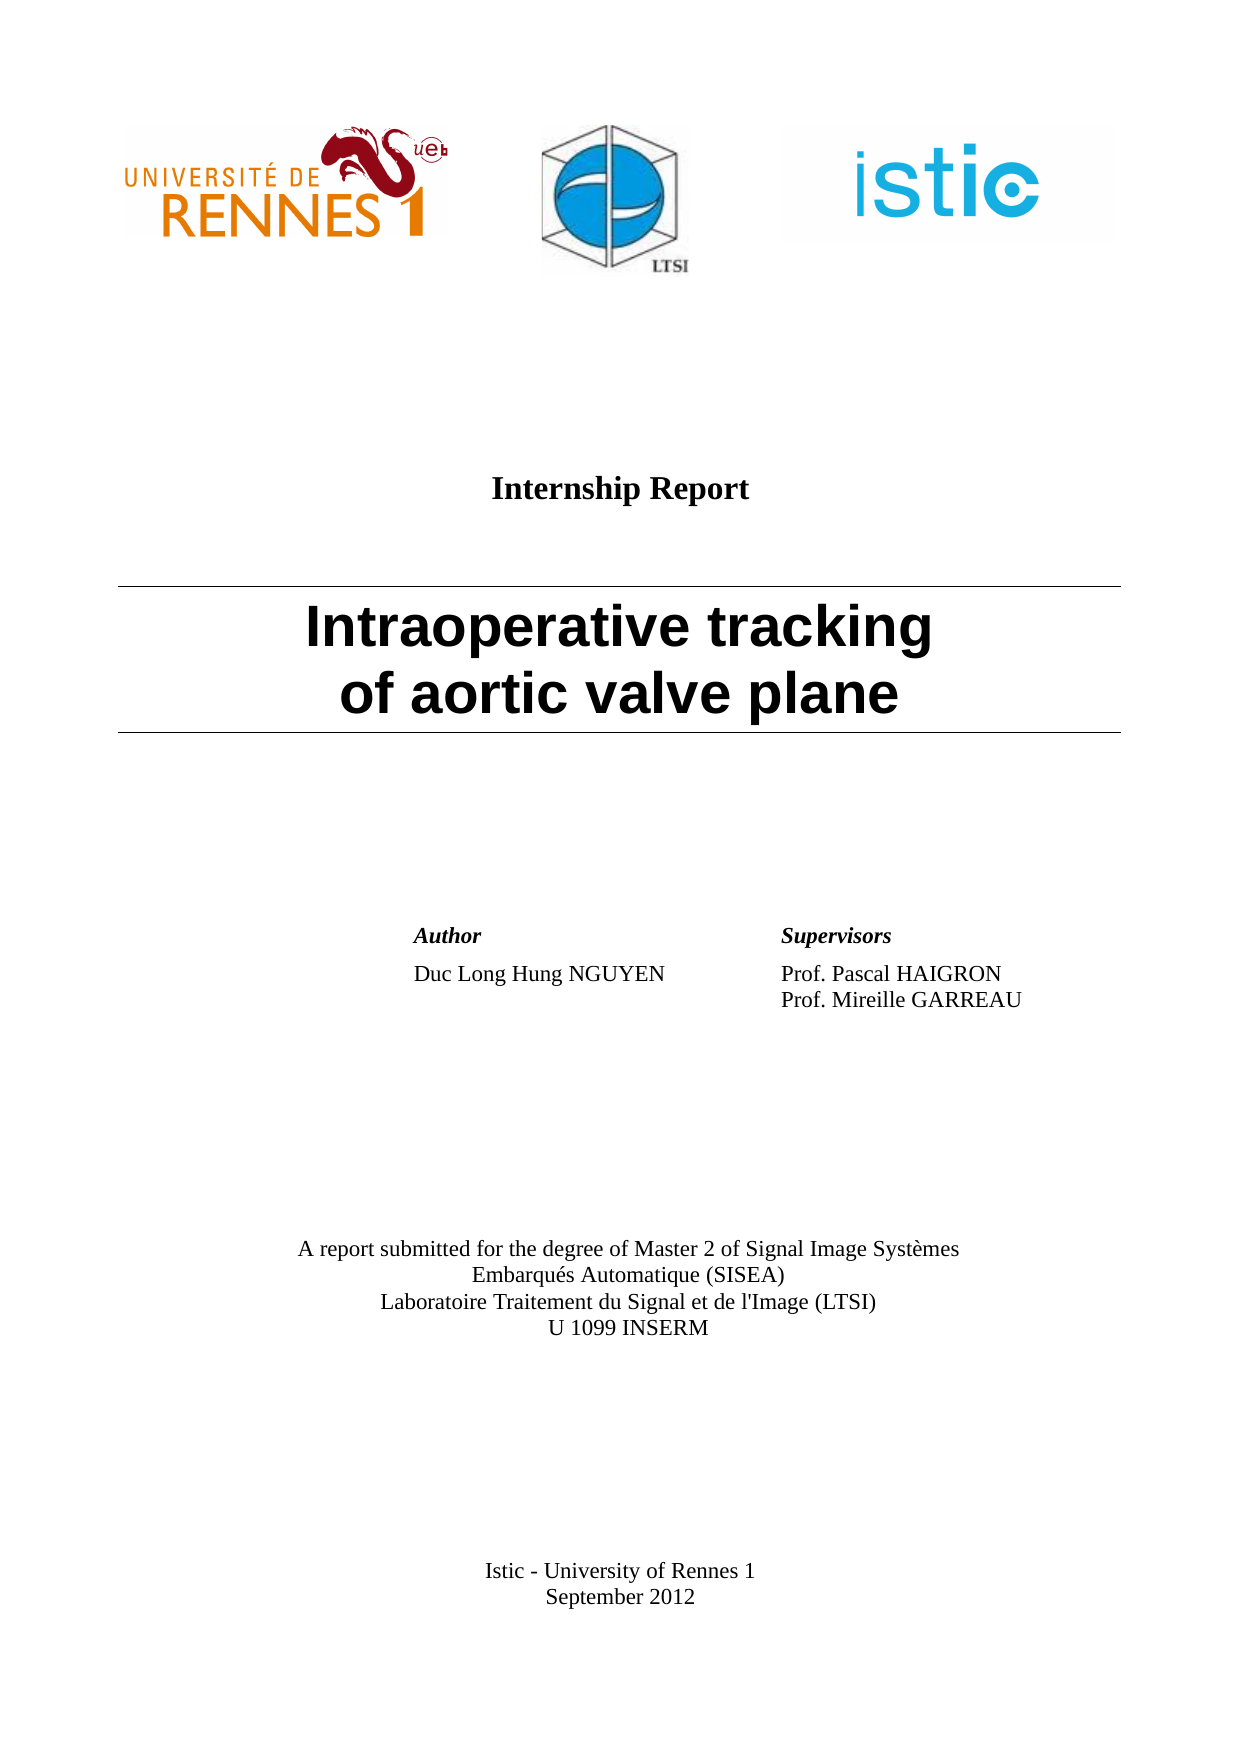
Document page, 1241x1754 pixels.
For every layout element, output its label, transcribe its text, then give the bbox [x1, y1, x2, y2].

table_header [464, 118, 766, 284]
table_cell Prof. Pascal HAIGRON Prof. Mireille GARREAU [775, 954, 1121, 1018]
table_header Author [408, 917, 775, 954]
picture [541, 125, 689, 277]
table_cell Duc Long Hung NGUYEN [408, 954, 775, 1018]
table_header Supervisors [775, 917, 1121, 954]
text Internship Report [118, 469, 1122, 507]
table_header [118, 118, 464, 284]
picture [782, 125, 1114, 242]
table_header [766, 118, 1121, 284]
table_header Intraoperative tracking of aortic valve plane [118, 587, 1121, 732]
text Istic - University of Rennes 1 [118, 1557, 1122, 1583]
picture [125, 125, 448, 237]
text September 2012 [118, 1583, 1122, 1610]
table_header A report submitted for the degree of Master 2 of Signal Image Systèmes Embarqués Automatique (SISEA) Laboratoire Traitement du Signal et de l'Image (LTSI) U 1099 INSERM [269, 1229, 987, 1346]
